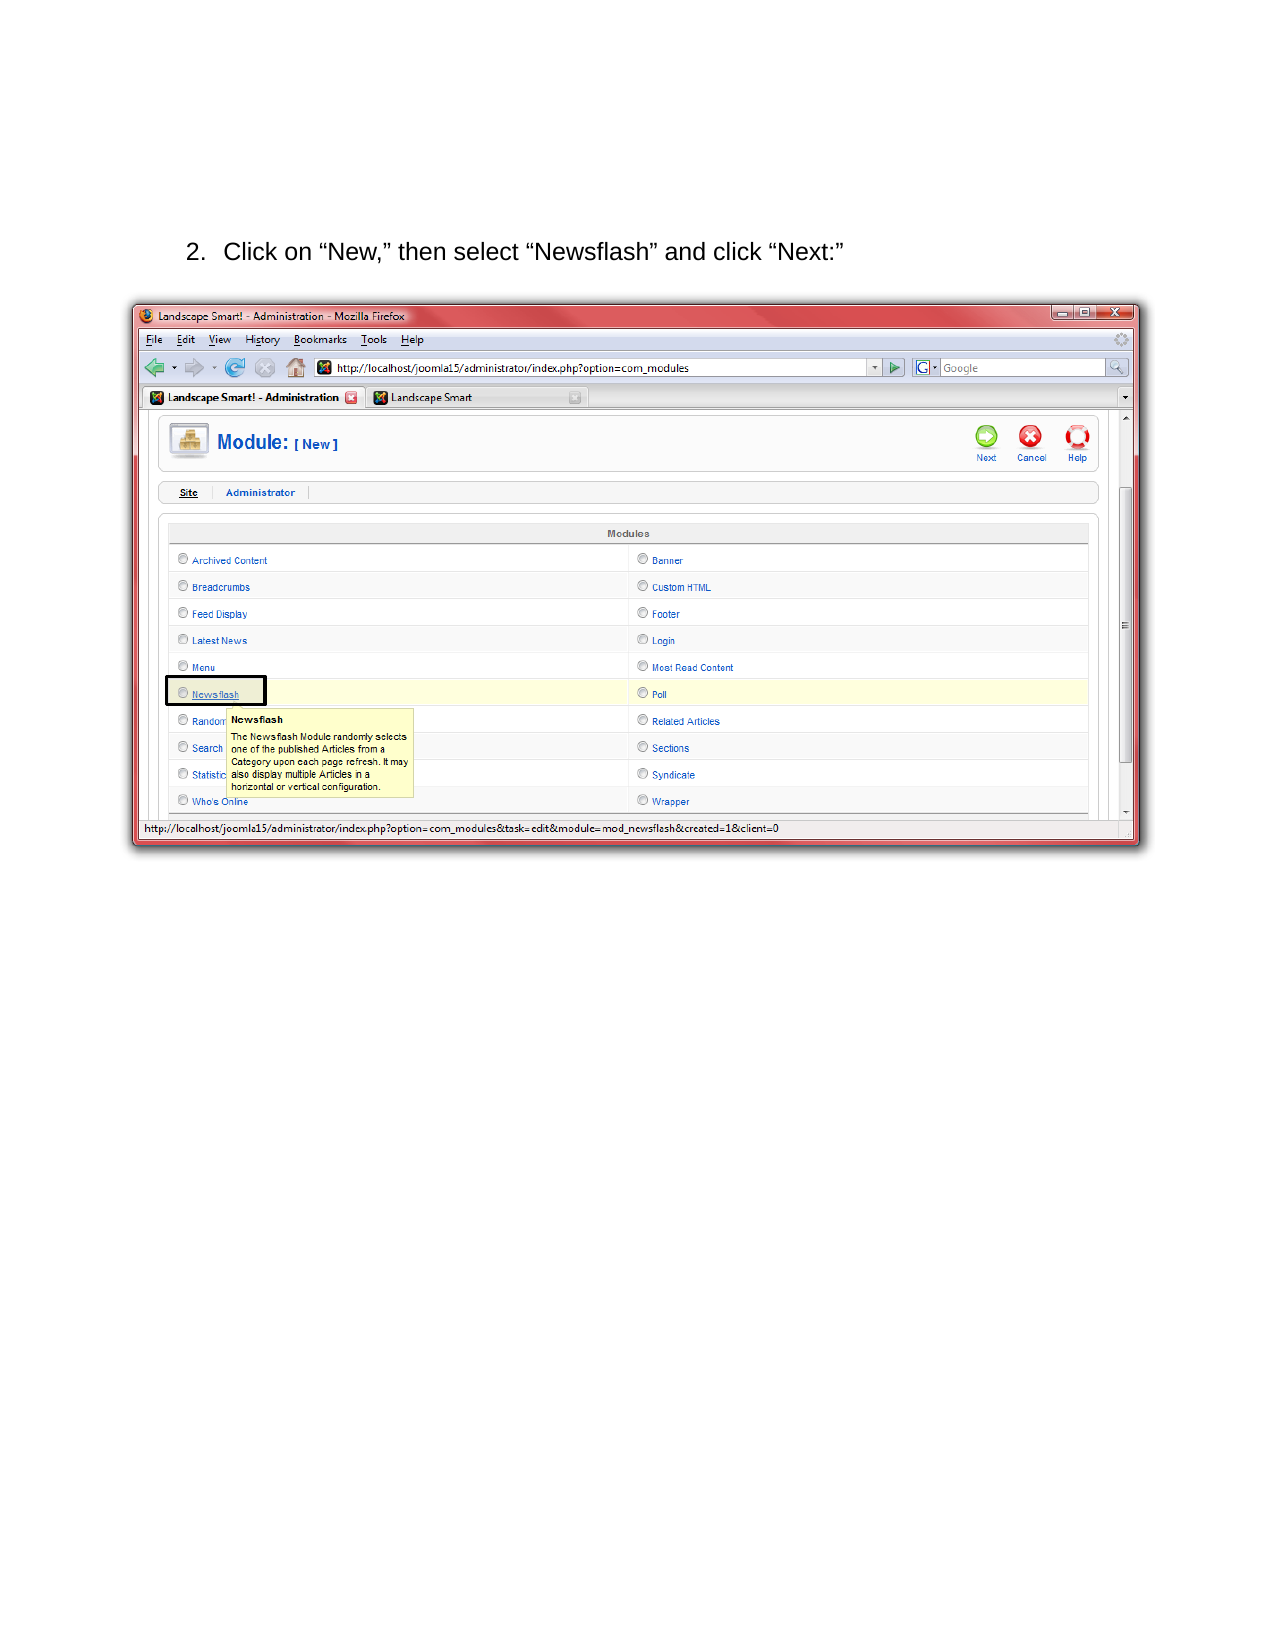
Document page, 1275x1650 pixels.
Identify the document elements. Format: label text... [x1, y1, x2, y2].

picture [119, 291, 1156, 862]
list Click on “New,” then select “Newsflash” and click “Next:” [186, 237, 1157, 265]
